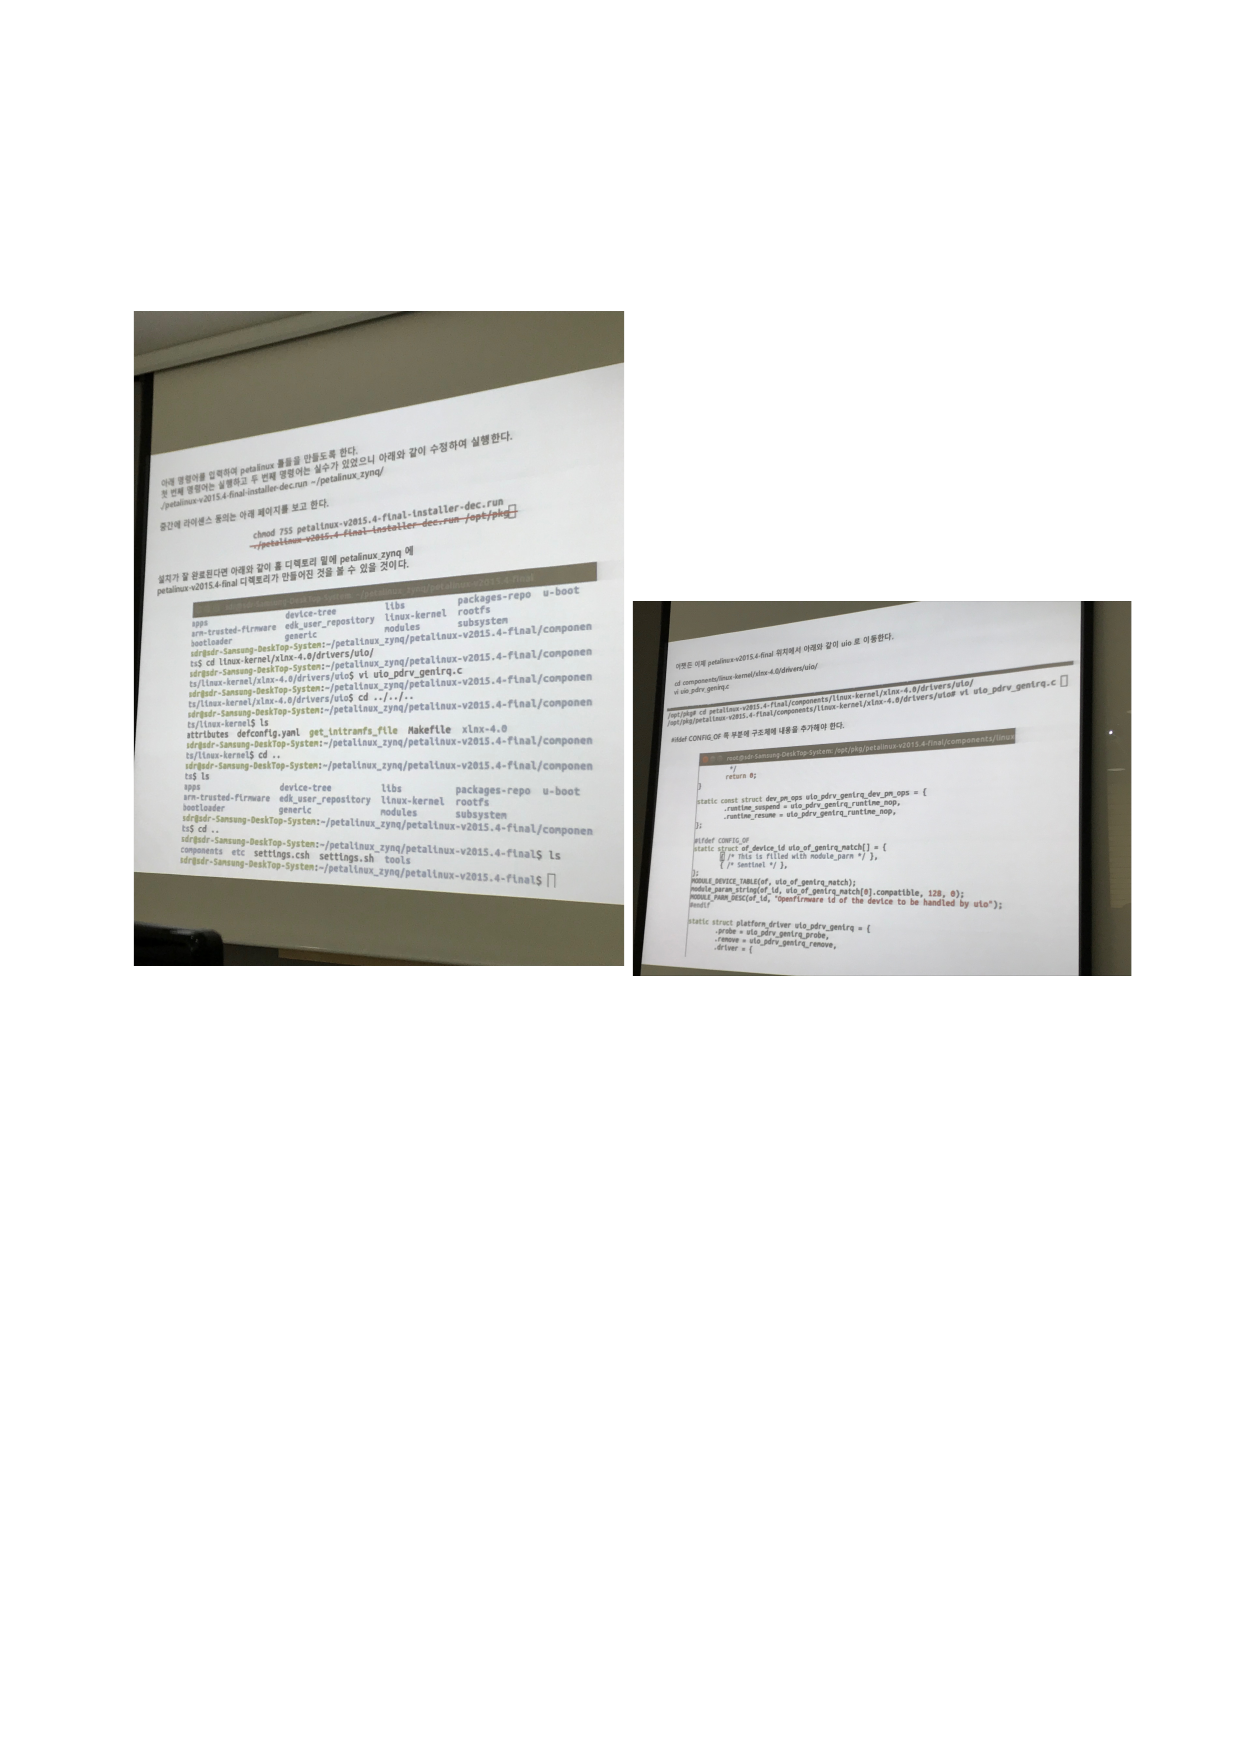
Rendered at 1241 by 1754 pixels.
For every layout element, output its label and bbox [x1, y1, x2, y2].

picture [632, 601, 1132, 976]
picture [133, 311, 625, 966]
